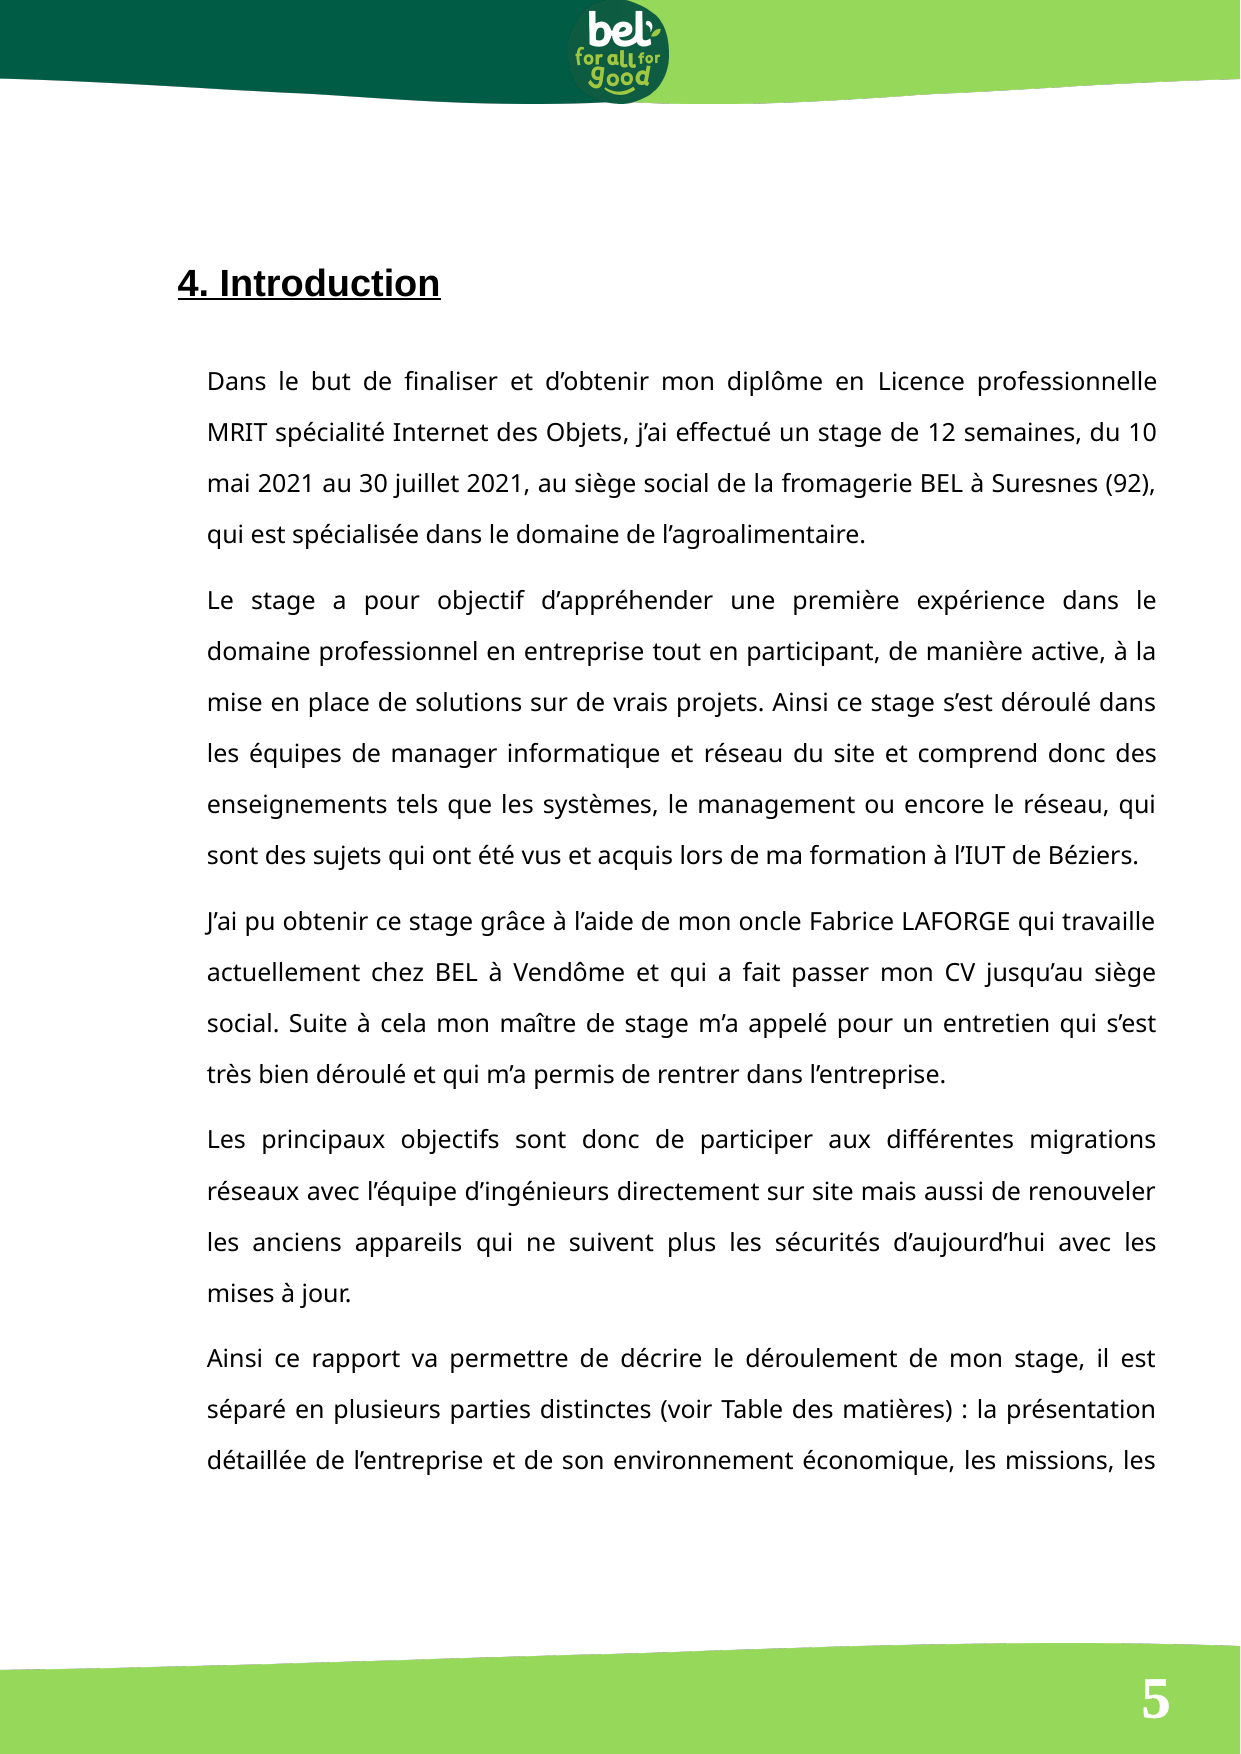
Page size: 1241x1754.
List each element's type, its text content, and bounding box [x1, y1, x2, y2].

text Les principaux objectifs sont donc de participer aux différentes migrations réseaux avec l’équipe d’ingénieurs directement sur site mais aussi de renouveler les anciens appareils qui ne suivent plus les sécurités d’aujourd’hui avec les mises à jour. [177, 1075, 1181, 1294]
picture [0, 1643, 1241, 1754]
text Dans le but de finaliser et d’obtenir mon diplôme en Licence professionnelle MRIT spécialité Internet des Objets, j’ai effectué un stage de 12 semaines, du 10 mai 2021 au 30 juillet 2021, au siège social de la fromagerie BEL à Suresnes (92), qui est spécialisée dans le domaine de l’agroalimentaire. [177, 317, 1181, 535]
subtitle 4. Introduction [177, 260, 1181, 304]
text J’ai pu obtenir ce stage grâce à l’aide de mon oncle Fabrice LAFORGE qui travaille actuellement chez BEL à Vendôme et qui a fait passer mon CV jusqu’au siège social. Suite à cela mon maître de stage m’a appelé pour un entretien qui s’est très bien déroulé et qui m’a permis de rentrer dans l’entreprise. [177, 856, 1181, 1075]
picture [0, 0, 1240, 104]
text Le stage a pour objectif d’appréhender une première expérience dans le domaine professionnel en entreprise tout en participant, de manière active, à la mise en place de solutions sur de vrais projets. Ainsi ce stage s’est déroulé dans les équipes de manager informatique et réseau du site et comprend donc des enseignements tels que les systèmes, le management ou encore le réseau, qui sont des sujets qui ont été vus et acquis lors de ma formation à l’IUT de Béziers. [177, 535, 1181, 856]
text Ainsi ce rapport va permettre de décrire le déroulement de mon stage, il est séparé en plusieurs parties distinctes (voir Table des matières) : la présentation détaillée de l’entreprise et de son environnement économique, les missions, les objectifs, les moyens utilisés et les difficultés rencontrées lors de mon stage, une conclusion ainsi qu’une annexe. [177, 1294, 1181, 1477]
